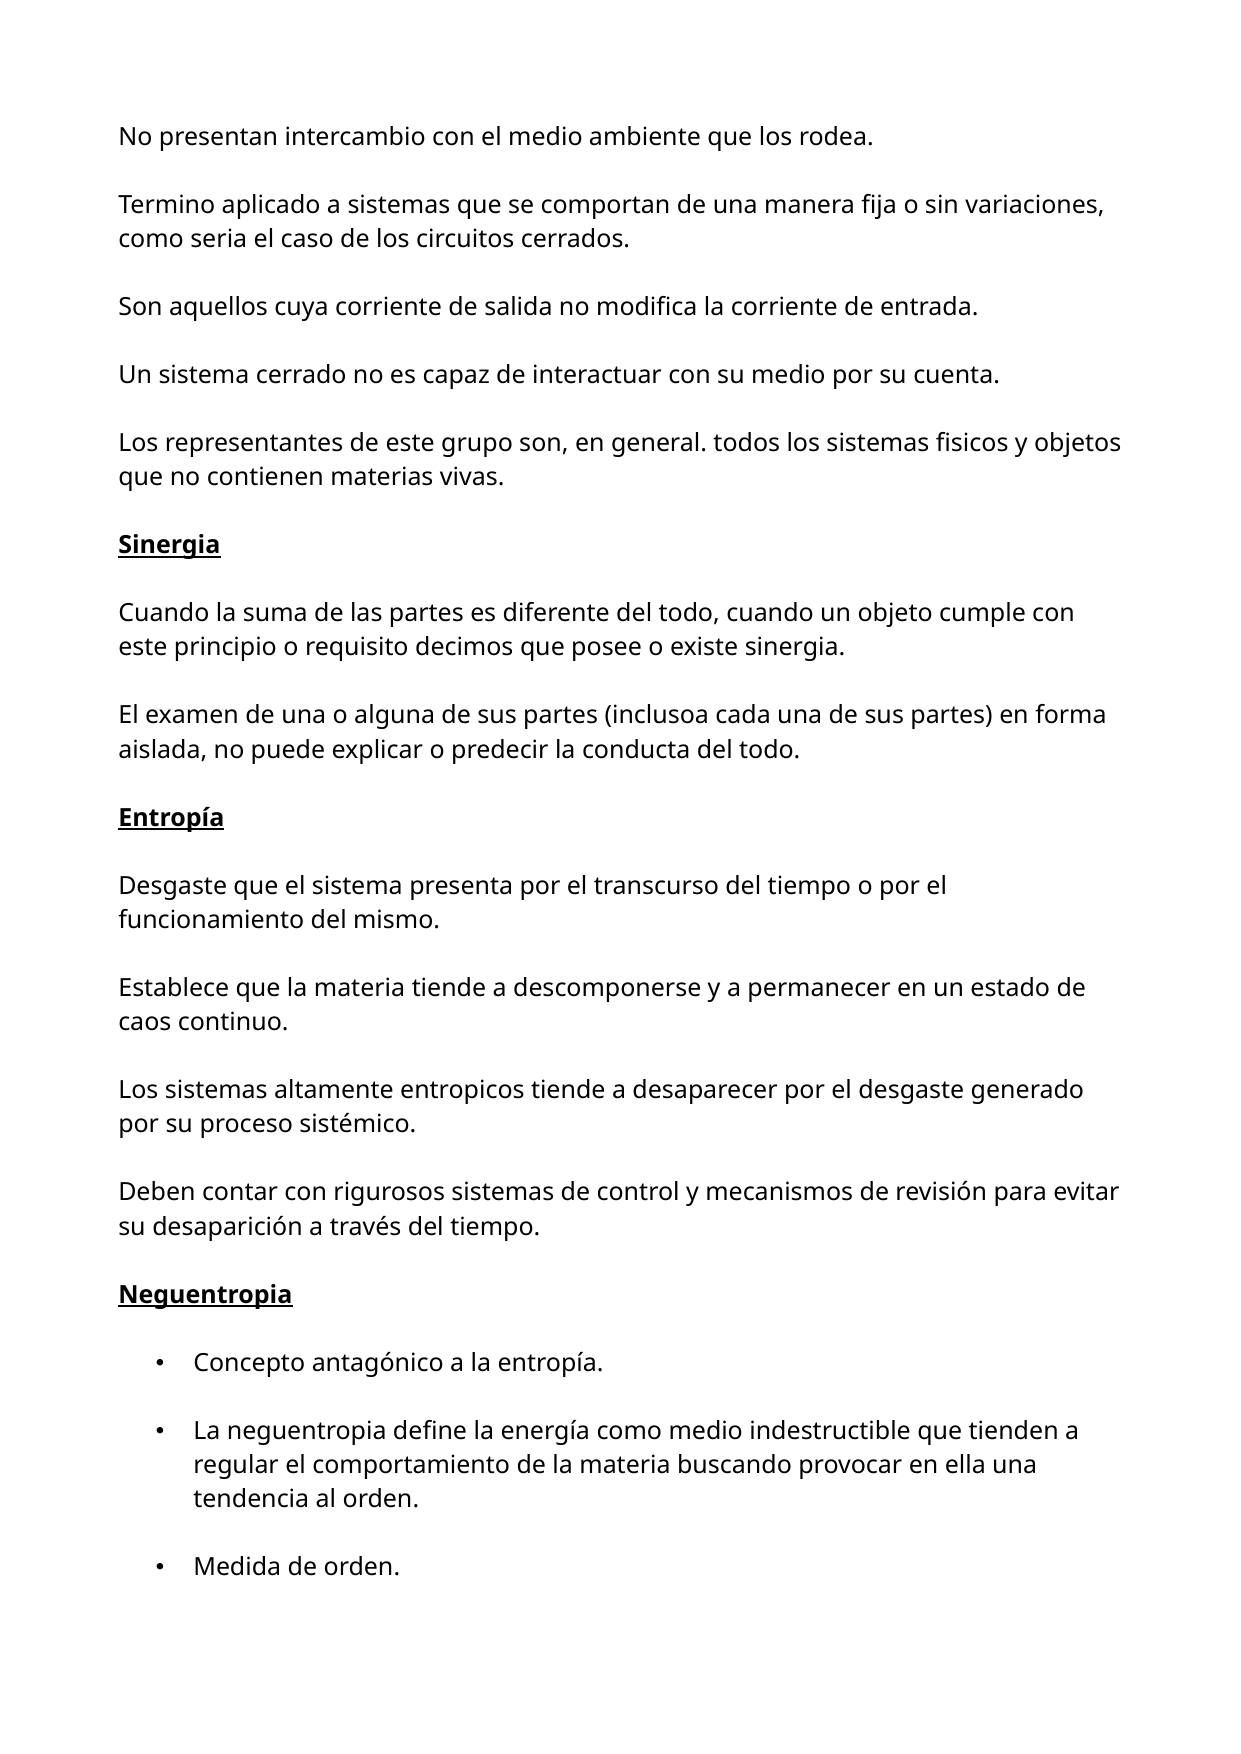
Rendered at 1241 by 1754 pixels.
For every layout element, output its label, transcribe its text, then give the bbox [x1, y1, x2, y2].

text Termino aplicado a sistemas que se comportan de una manera fija o sin variaciones, como seria el caso de los circuitos cerrados. [118, 186, 1122, 254]
text Establece que la materia tiende a descomponerse y a permanecer en un estado de caos continuo. [118, 970, 1122, 1038]
text Entropía [118, 799, 1122, 833]
text Son aquellos cuya corriente de salida no modifica la corriente de entrada. [118, 288, 1122, 322]
text Sinergia [118, 527, 1122, 561]
text Los sistemas altamente entropicos tiende a desaparecer por el desgaste generado por su proceso sistémico. [118, 1072, 1122, 1140]
list Concepto antagónico a la entropía. [156, 1344, 1122, 1378]
text Desgaste que el sistema presenta por el transcurso del tiempo o por el funcionamiento del mismo. [118, 867, 1122, 936]
list Medida de orden. [156, 1549, 1122, 1583]
list La neguentropia define la energía como medio indestructible que tienden a regular el comportamiento de la materia buscando provocar en ella una tendencia al orden. [156, 1412, 1122, 1515]
text No presentan intercambio con el medio ambiente que los rodea. [118, 118, 1122, 152]
text Los representantes de este grupo son, en general. todos los sistemas fisicos y objetos que no contienen materias vivas. [118, 425, 1122, 493]
text Neguentropia [118, 1276, 1122, 1310]
text Un sistema cerrado no es capaz de interactuar con su medio por su cuenta. [118, 357, 1122, 391]
text El examen de una o alguna de sus partes (inclusoa cada una de sus partes) en forma aislada, no puede explicar o predecir la conducta del todo. [118, 697, 1122, 765]
text Deben contar con rigurosos sistemas de control y mecanismos de revisión para evitar su desaparición a través del tiempo. [118, 1174, 1122, 1242]
text Cuando la suma de las partes es diferente del todo, cuando un objeto cumple con este principio o requisito decimos que posee o existe sinergia. [118, 595, 1122, 663]
